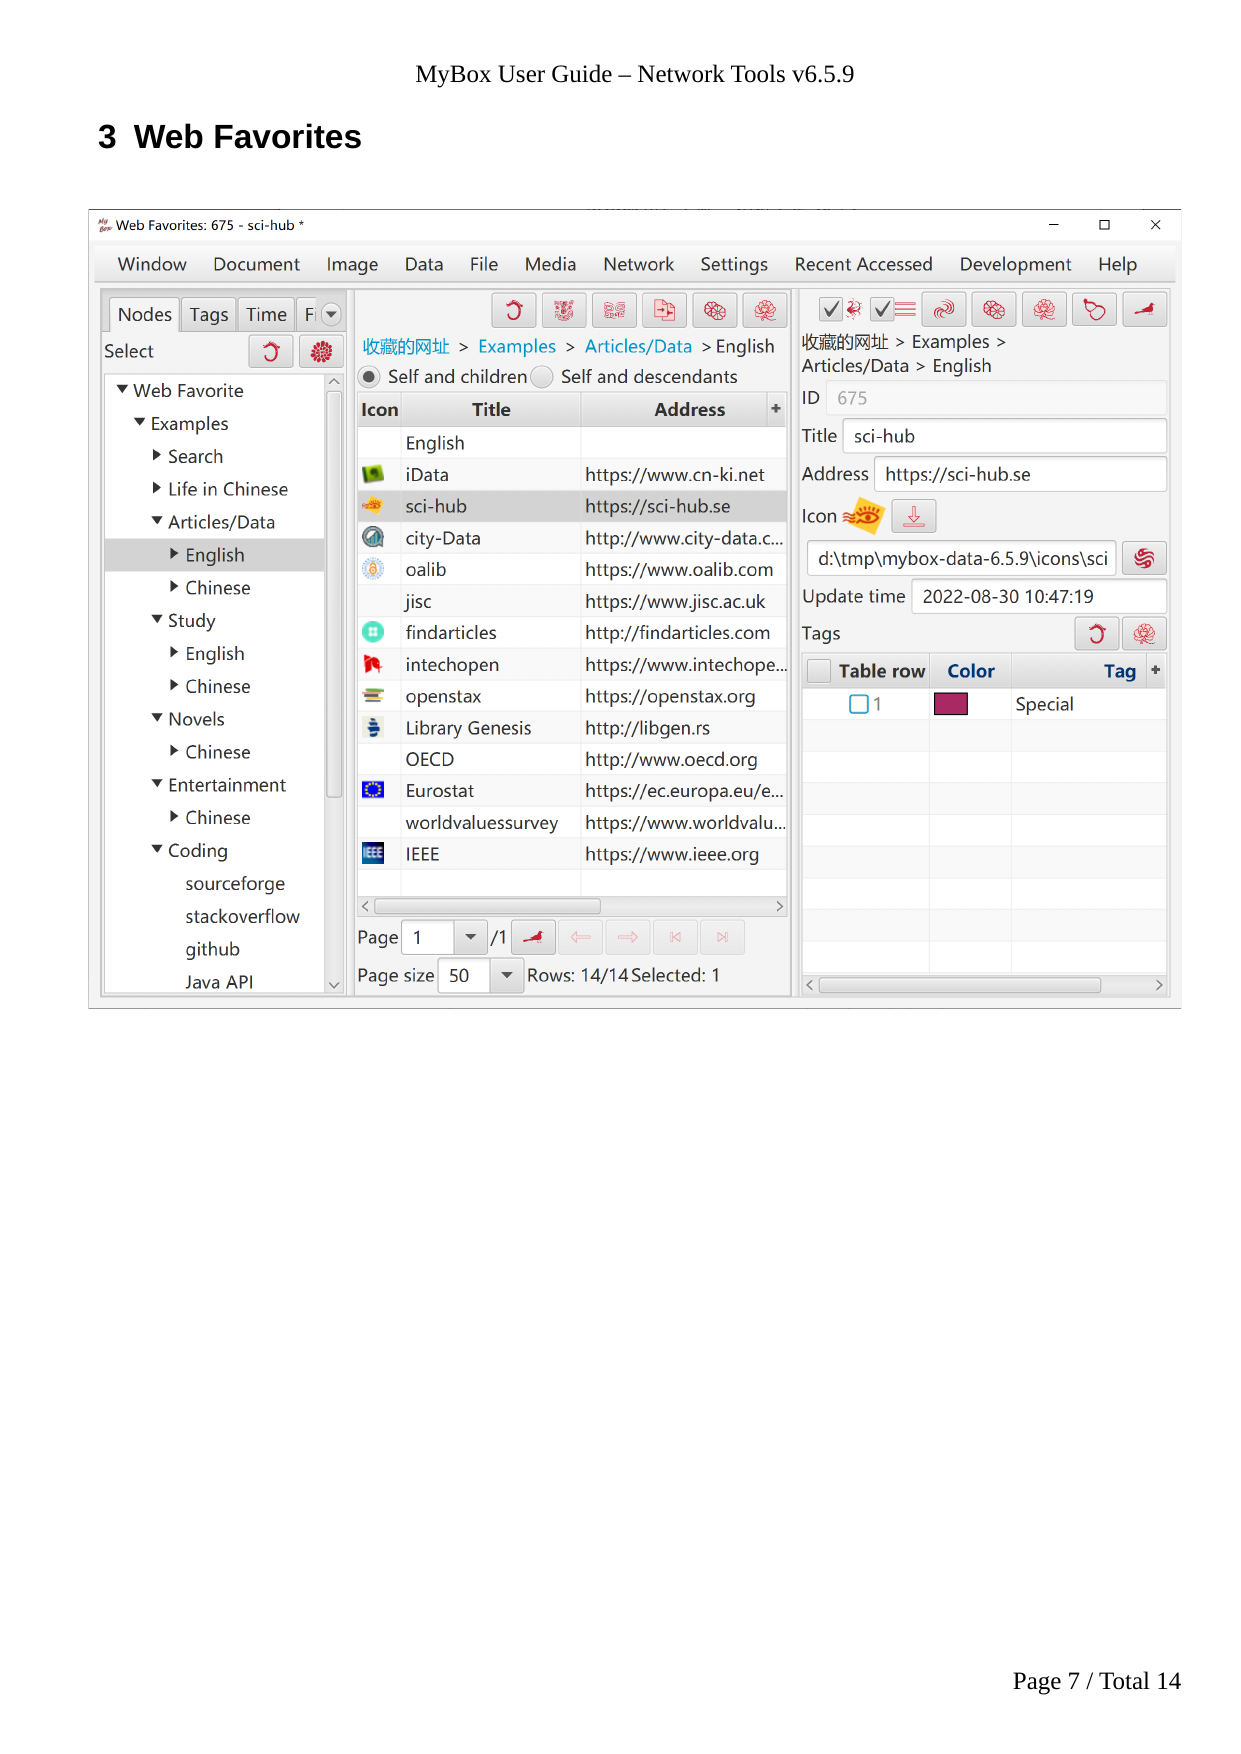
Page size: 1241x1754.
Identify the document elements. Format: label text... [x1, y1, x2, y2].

picture [88, 209, 1182, 1009]
subtitle Web Favorites [88, 117, 1181, 156]
